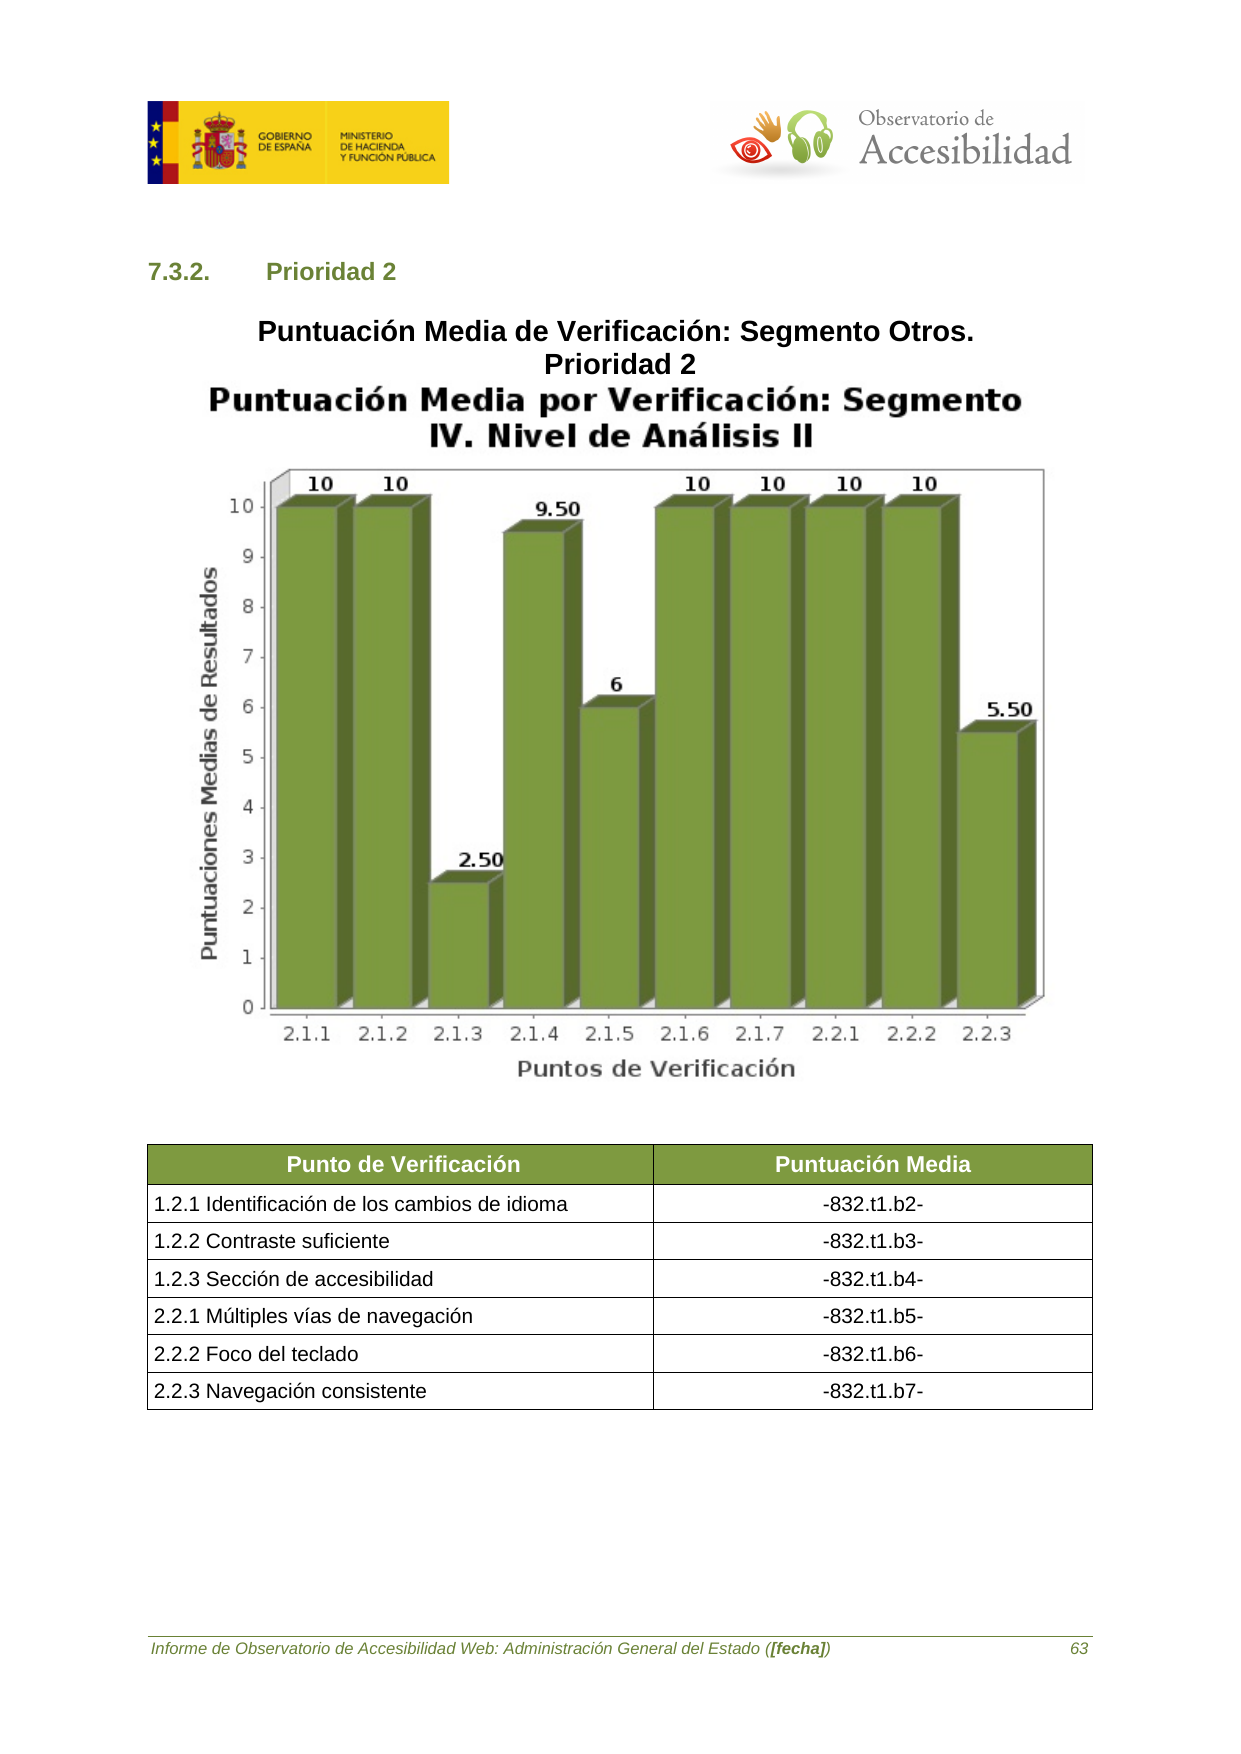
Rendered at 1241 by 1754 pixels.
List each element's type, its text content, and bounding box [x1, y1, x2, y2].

table_cell 2.2.1 Múltiples vías de navegación [148, 1298, 653, 1334]
table_cell 2.2.3 Navegación consistente [148, 1373, 653, 1409]
table_cell -832.t1.b3- [654, 1223, 1092, 1259]
text Puntuación Media de Verificación: Segmento Otros. [148, 314, 1092, 347]
table_cell -832.t1.b7- [654, 1373, 1092, 1409]
picture [147, 101, 450, 184]
table_cell -832.t1.b5- [654, 1298, 1092, 1334]
table_cell 2.2.2 Foco del teclado [148, 1335, 653, 1372]
subtitle Prioridad 2 [148, 257, 1092, 286]
table_cell -832.t1.b6- [654, 1335, 1092, 1372]
table_cell -832.t1.b2- [654, 1185, 1092, 1222]
table_cell 1.2.1 Identificación de los cambios de idioma [148, 1185, 653, 1222]
table_header Punto de Verificación [148, 1145, 653, 1184]
text Prioridad 2 [148, 347, 1092, 381]
picture [710, 101, 1086, 184]
table_cell -832.t1.b4- [654, 1260, 1092, 1297]
table_cell 1.2.3 Sección de accesibilidad [148, 1260, 653, 1297]
picture [178, 380, 1062, 1091]
table_header Puntuación Media [654, 1145, 1092, 1184]
table_cell 1.2.2 Contraste suficiente [148, 1223, 653, 1259]
